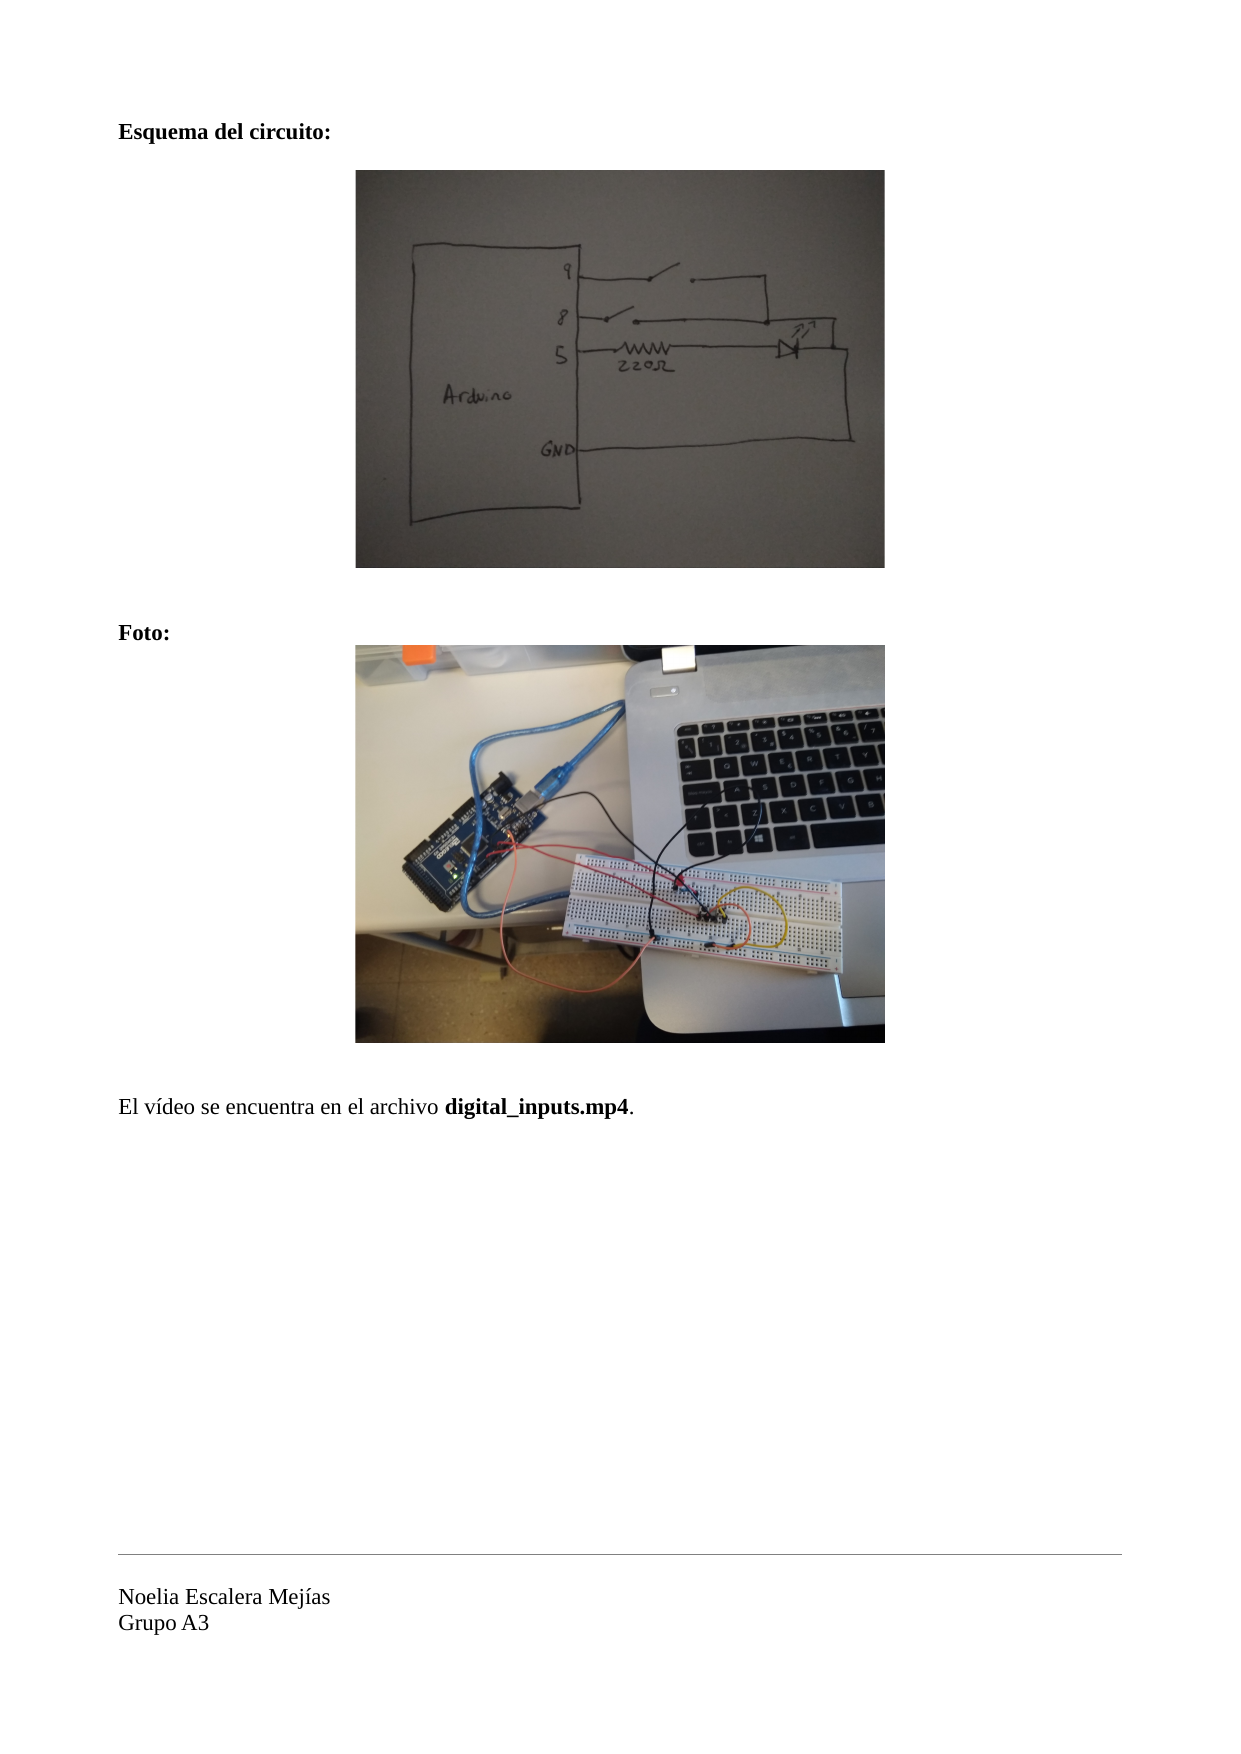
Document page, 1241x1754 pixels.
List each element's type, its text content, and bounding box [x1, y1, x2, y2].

text Esquema del circuito: [118, 118, 1122, 144]
text Foto: [118, 619, 1122, 645]
picture [355, 645, 885, 1043]
text El vídeo se encuentra en el archivo digital_inputs.mp4. [118, 1093, 1122, 1119]
picture [355, 170, 885, 568]
